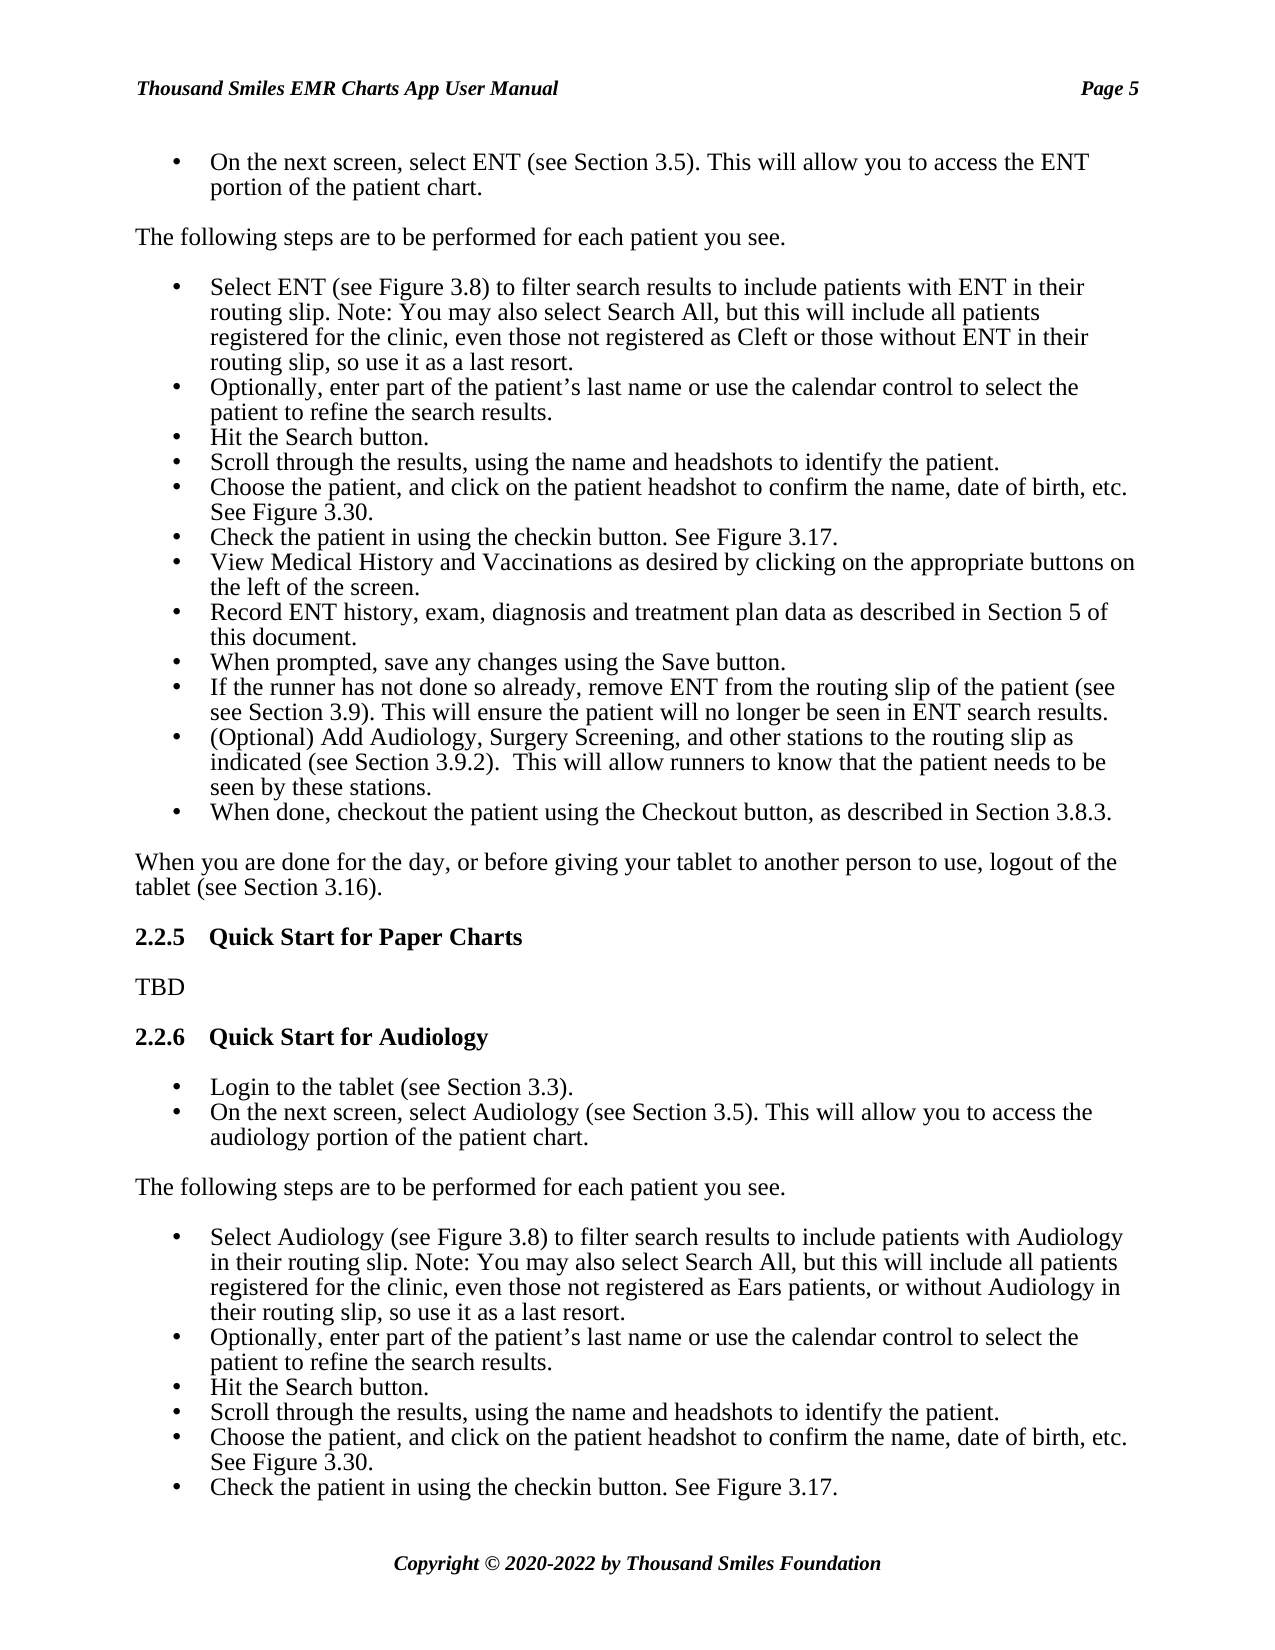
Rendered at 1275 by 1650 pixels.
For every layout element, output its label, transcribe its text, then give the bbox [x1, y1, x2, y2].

list Select ENT (see Figure 3.8) to filter search results to include patients with ENT in their routing slip. Note: You may also select Search All, but this will include all patients registered for the clinic, even those not registered as Cleft or those without ENT in their routing slip, so use it as a last resort. [172, 275, 1140, 375]
list On the next screen, select Audiology (see Section 3.5). This will allow you to access the audiology portion of the patient chart. [172, 1100, 1140, 1150]
text The following steps are to be performed for each patient you see. [135, 1175, 1140, 1200]
subtitle Quick Start for Paper Charts [135, 925, 1140, 950]
list Select Audiology (see Figure 3.8) to filter search results to include patients with Audiology in their routing slip. Note: You may also select Search All, but this will include all patients registered for the clinic, even those not registered as Ears patients, or without Audiology in their routing slip, so use it as a last resort. [172, 1225, 1140, 1325]
list Login to the tablet (see Section 3.3). [172, 1075, 1140, 1100]
list Record ENT history, exam, diagnosis and treatment plan data as described in Section 5 of this document. [172, 600, 1140, 650]
list (Optional) Add Audiology, Surgery Screening, and other stations to the routing slip as indicated (see Section 3.9.2). This will allow runners to know that the patient needs to be seen by these stations. [172, 725, 1140, 800]
list Optionally, enter part of the patient’s last name or use the calendar control to select the patient to refine the search results. [172, 1325, 1140, 1375]
list Check the patient in using the checkin button. See Figure 3.17. [172, 525, 1140, 550]
list Scroll through the results, using the name and headshots to identify the patient. [172, 450, 1140, 475]
list When done, checkout the patient using the Checkout button, as described in Section 3.8.3. [172, 800, 1140, 825]
list Scroll through the results, using the name and headshots to identify the patient. [172, 1400, 1140, 1425]
subtitle Quick Start for Audiology [135, 1025, 1140, 1050]
list If the runner has not done so already, remove ENT from the routing slip of the patient (see see Section 3.9). This will ensure the patient will no longer be seen in ENT search results. [172, 675, 1140, 725]
list Choose the patient, and click on the patient headshot to confirm the name, date of birth, etc. See Figure 3.30. [172, 1425, 1140, 1475]
list Hit the Search button. [172, 1375, 1140, 1400]
list Choose the patient, and click on the patient headshot to confirm the name, date of birth, etc. See Figure 3.30. [172, 475, 1140, 525]
list Hit the Search button. [172, 425, 1140, 450]
list Optionally, enter part of the patient’s last name or use the calendar control to select the patient to refine the search results. [172, 375, 1140, 425]
list When prompted, save any changes using the Save button. [172, 650, 1140, 675]
list On the next screen, select ENT (see Section 3.5). This will allow you to access the ENT portion of the patient chart. [172, 150, 1140, 200]
list Check the patient in using the checkin button. See Figure 3.17. [172, 1475, 1140, 1500]
text TBD [135, 975, 1140, 1000]
text The following steps are to be performed for each patient you see. [135, 225, 1140, 250]
list View Medical History and Vaccinations as desired by clicking on the appropriate buttons on the left of the screen. [172, 550, 1140, 600]
text When you are done for the day, or before giving your tablet to another person to use, logout of the tablet (see Section 3.16). [135, 850, 1140, 900]
